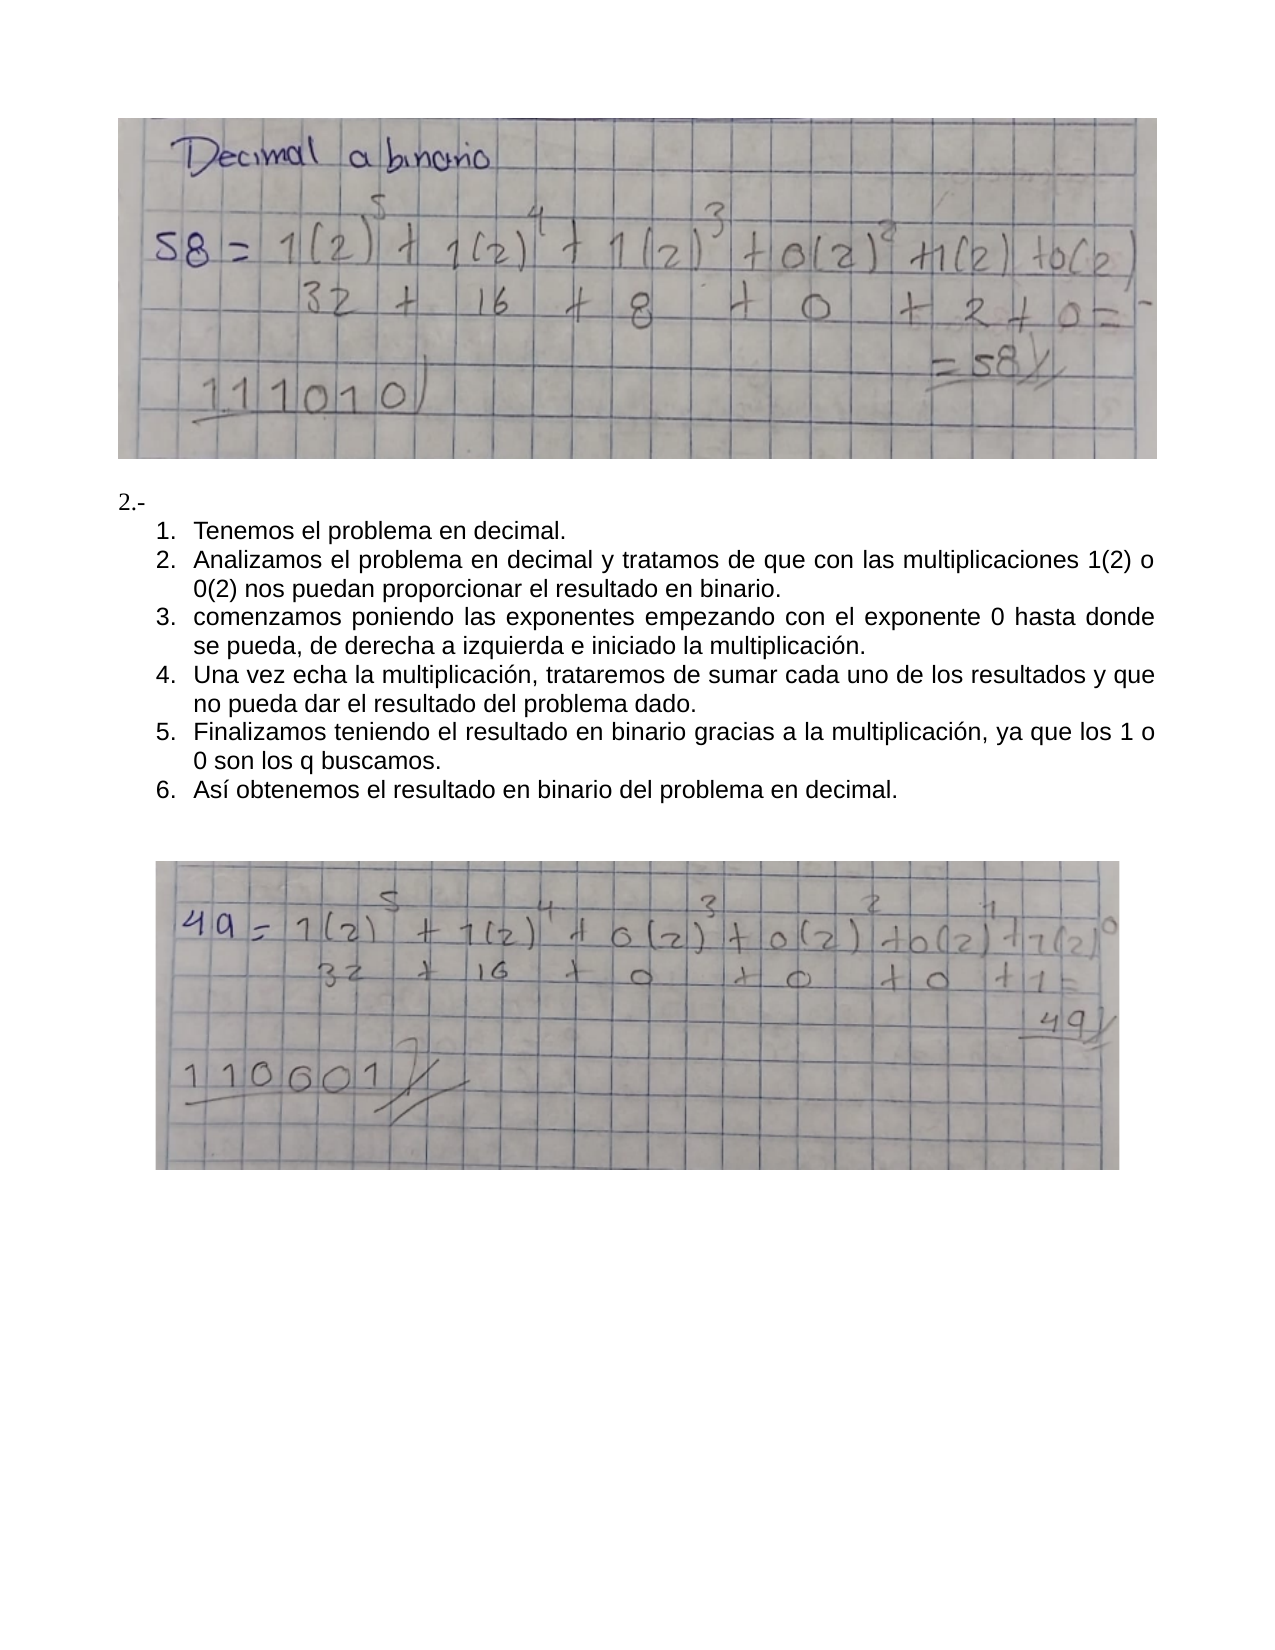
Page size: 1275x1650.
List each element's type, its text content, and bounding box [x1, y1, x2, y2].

list Finalizamos teniendo el resultado en binario gracias a la multiplicación, ya que los 1 o 0 son los q buscamos. [156, 717, 1157, 775]
list comenzamos poniendo las exponentes empezando con el exponente 0 hasta donde se pueda, de derecha a izquierda e iniciado la multiplicación. [156, 602, 1157, 660]
list Así obtenemos el resultado en binario del problema en decimal. [156, 775, 1157, 803]
text 2.- [118, 487, 1157, 516]
list Una vez echa la multiplicación, trataremos de sumar cada uno de los resultados y que no pueda dar el resultado del problema dado. [156, 660, 1157, 717]
picture [155, 861, 1120, 1170]
list Analizamos el problema en decimal y tratamos de que con las multiplicaciones 1(2) o 0(2) nos puedan proporcionar el resultado en binario. [156, 545, 1157, 602]
list Tenemos el problema en decimal. [156, 516, 1157, 545]
picture [118, 118, 1157, 459]
